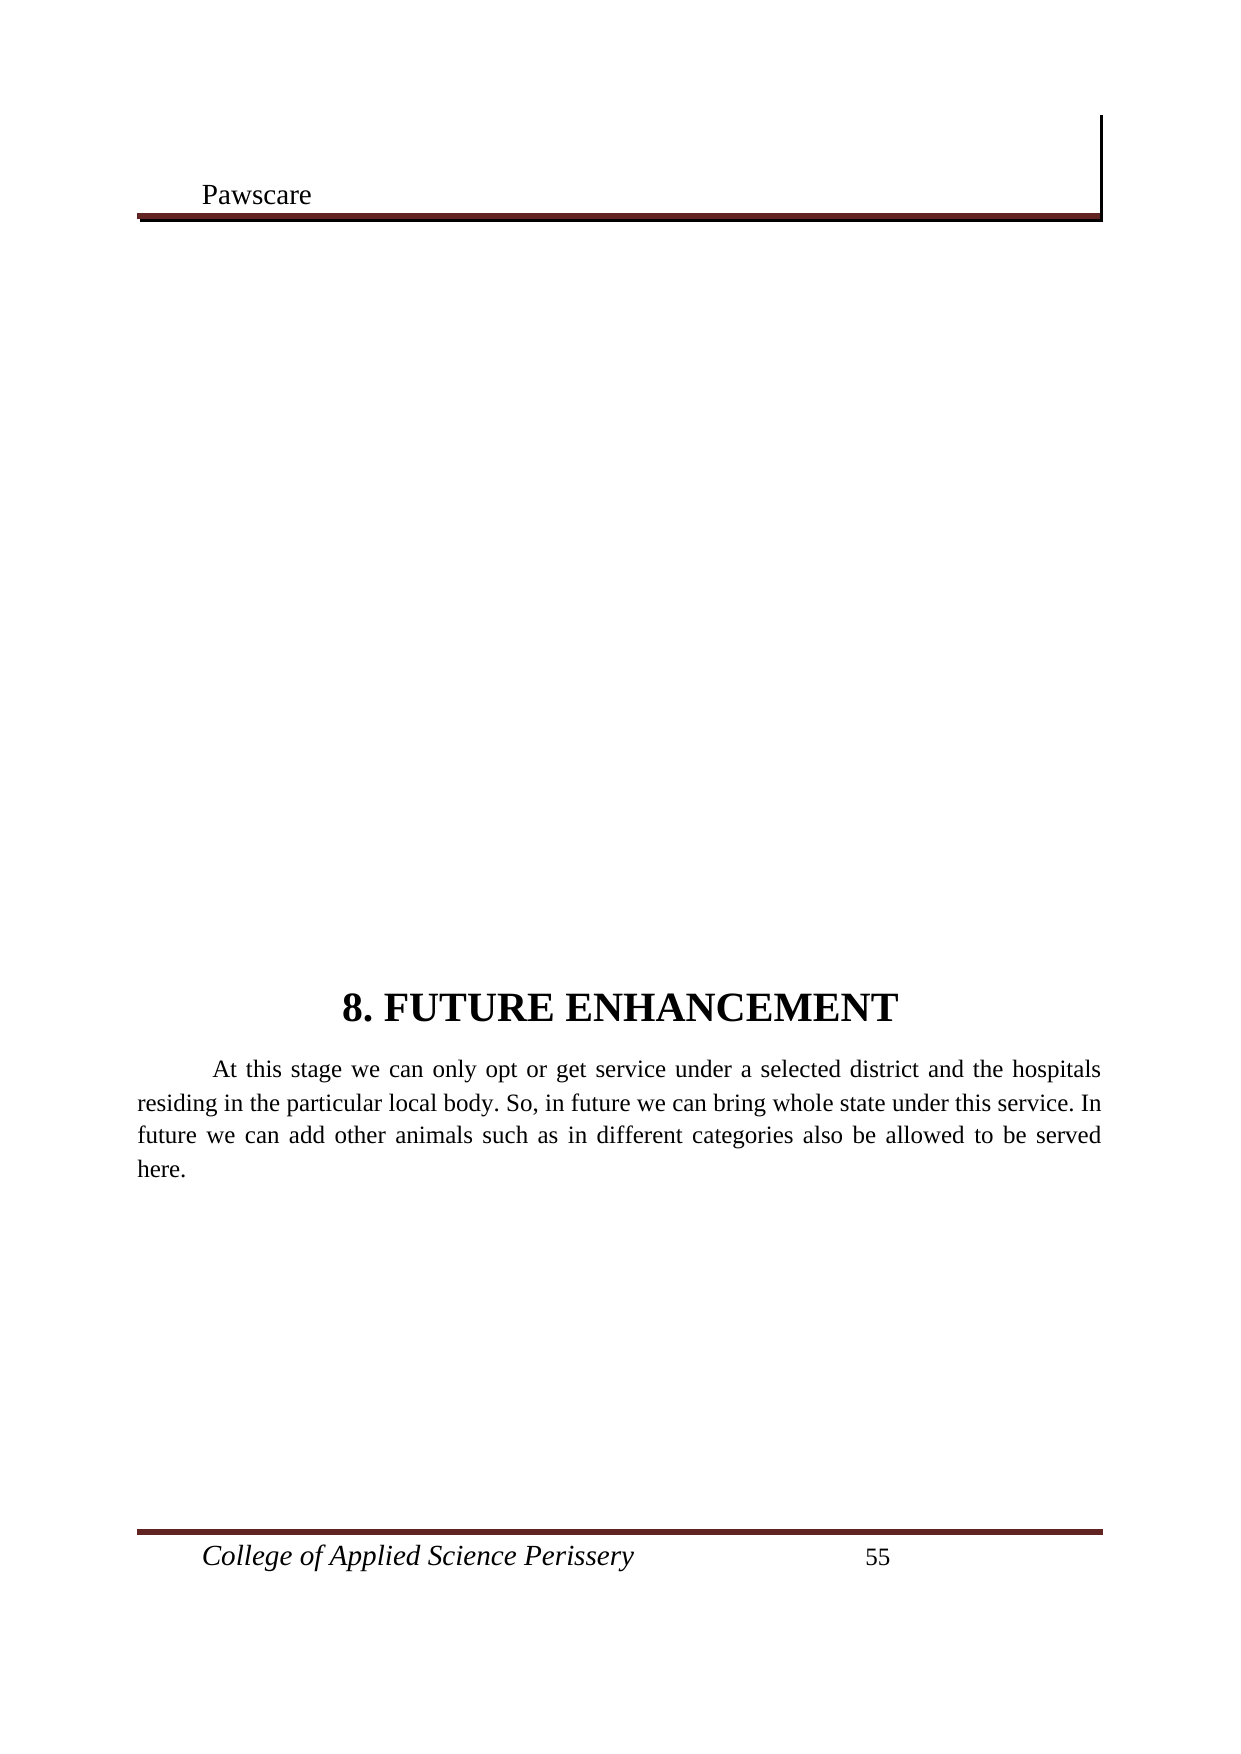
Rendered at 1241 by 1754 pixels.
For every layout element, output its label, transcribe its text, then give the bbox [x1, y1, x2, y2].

text At this stage we can only opt or get service under a selected district and the hospitals residing in the particular local body. So, in future we can bring whole state under this service. In future we can add other animals such as in different categories also be allowed to be served here. [137, 1054, 1103, 1182]
text 8. FUTURE ENHANCEMENT [137, 983, 1103, 1031]
